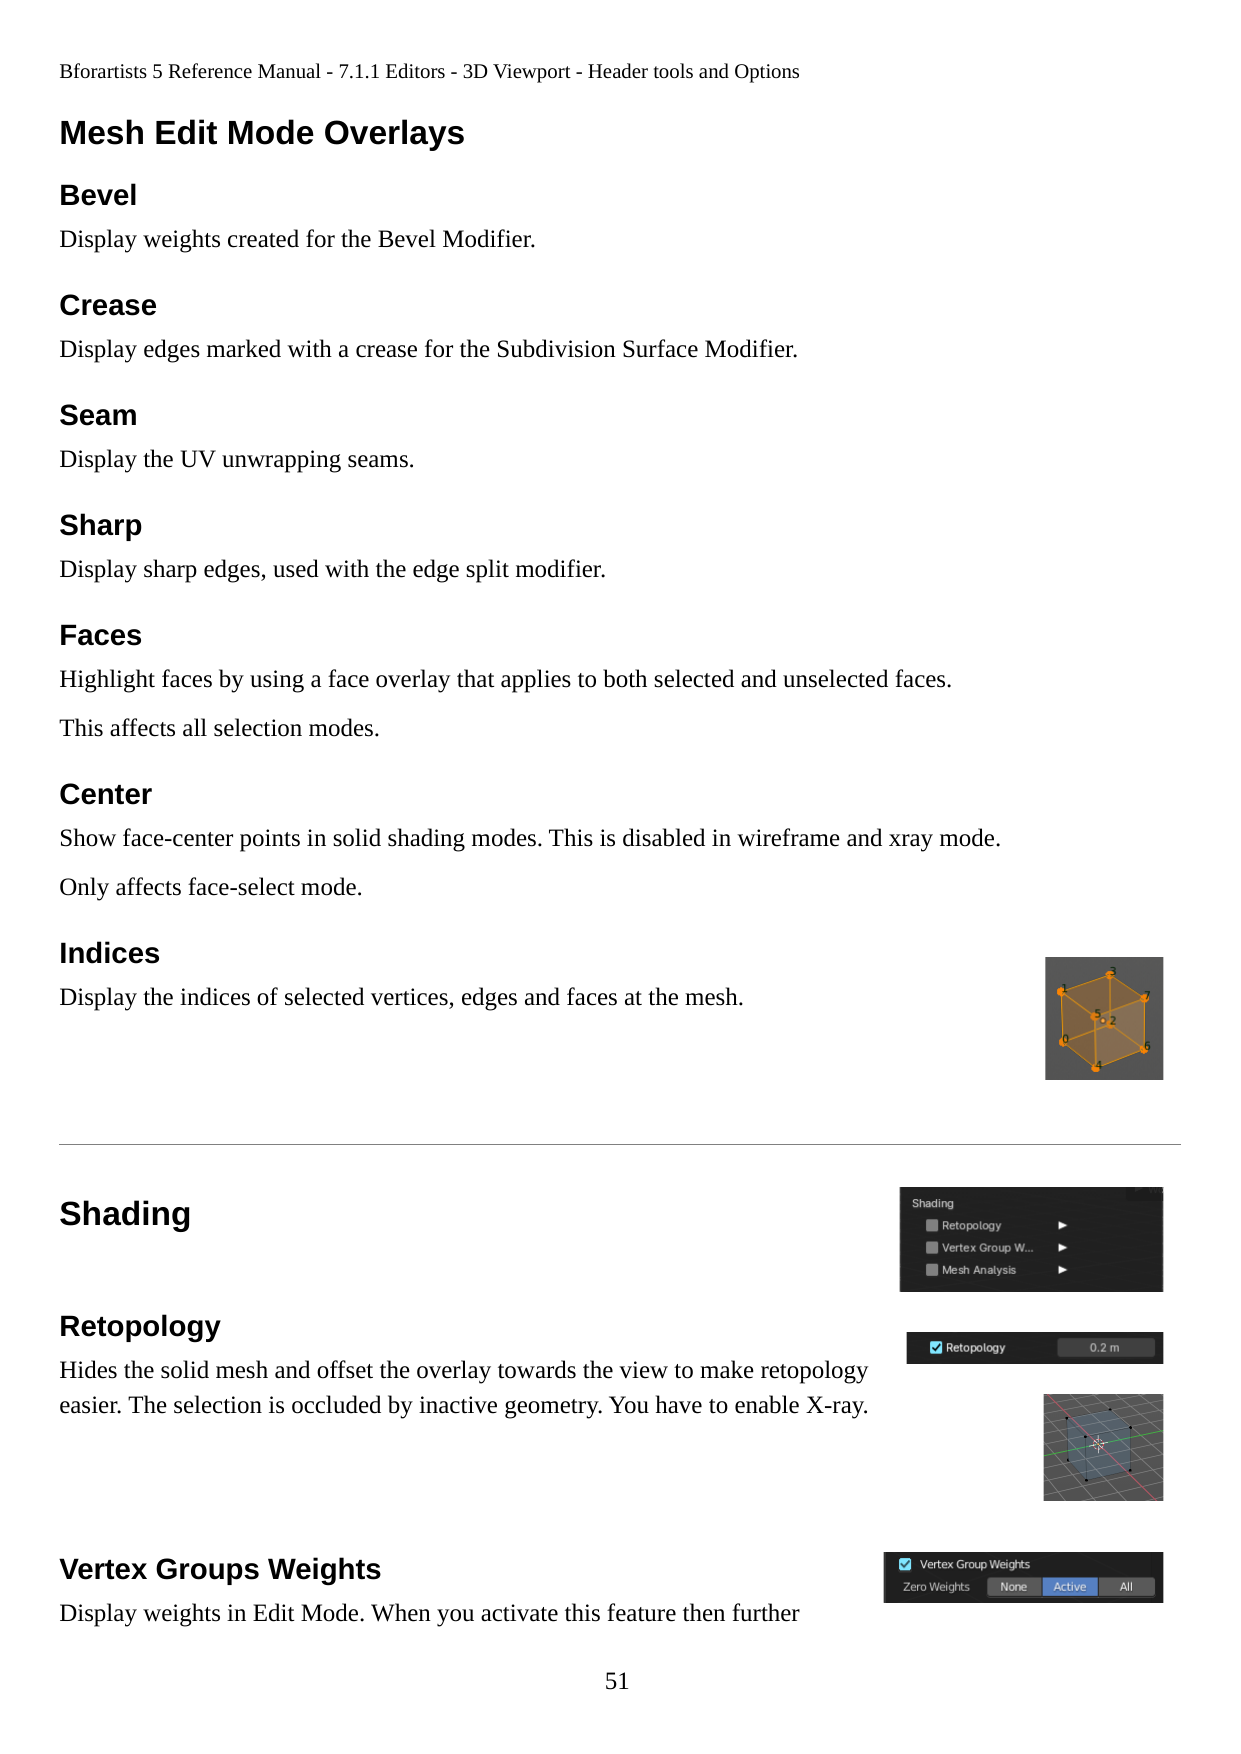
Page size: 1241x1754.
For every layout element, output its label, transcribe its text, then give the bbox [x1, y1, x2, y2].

subtitle Sharp [59, 508, 1181, 542]
subtitle Bevel [59, 178, 1181, 212]
subtitle Faces [59, 618, 1181, 652]
subtitle Shading [59, 1194, 899, 1233]
subtitle Vertex Groups Weights [59, 1552, 883, 1585]
picture [899, 1187, 1164, 1292]
subtitle Seam [59, 398, 1181, 432]
subtitle [1164, 1194, 1181, 1233]
text Highlight faces by using a face overlay that applies to both selected and unselected faces. [59, 664, 1181, 693]
text Hides the solid mesh and offset the overlay towards the view to make retopology easier. The selection is occluded by inactive geometry. You have to enable X-ray. [59, 1355, 1181, 1418]
text This affects all selection modes. [59, 713, 1181, 742]
picture [1045, 957, 1164, 1080]
subtitle Center [59, 777, 1181, 811]
text Display sharp edges, used with the edge split modifier. [59, 554, 1181, 583]
picture [1043, 1394, 1164, 1501]
subtitle Indices [59, 936, 1181, 969]
picture [883, 1552, 1164, 1603]
text Display weights in Edit Mode. When you activate this feature then further [59, 1598, 1181, 1627]
text Display the UV unwrapping seams. [59, 444, 1181, 473]
text Show face-center points in solid shading modes. This is disabled in wireframe and xray mode. [59, 823, 1181, 852]
text Display weights created for the Bevel Modifier. [59, 224, 1181, 253]
text Only affects face-select mode. [59, 872, 1181, 901]
text Display edges marked with a crease for the Subdivision Surface Modifier. [59, 334, 1181, 363]
subtitle [1164, 1552, 1181, 1585]
subtitle Retopology [59, 1309, 1181, 1343]
subtitle Mesh Edit Mode Overlays [59, 113, 1181, 151]
text Display the indices of selected vertices, edges and faces at the mesh. [59, 982, 1045, 1011]
subtitle Crease [59, 288, 1181, 322]
picture [906, 1332, 1164, 1364]
